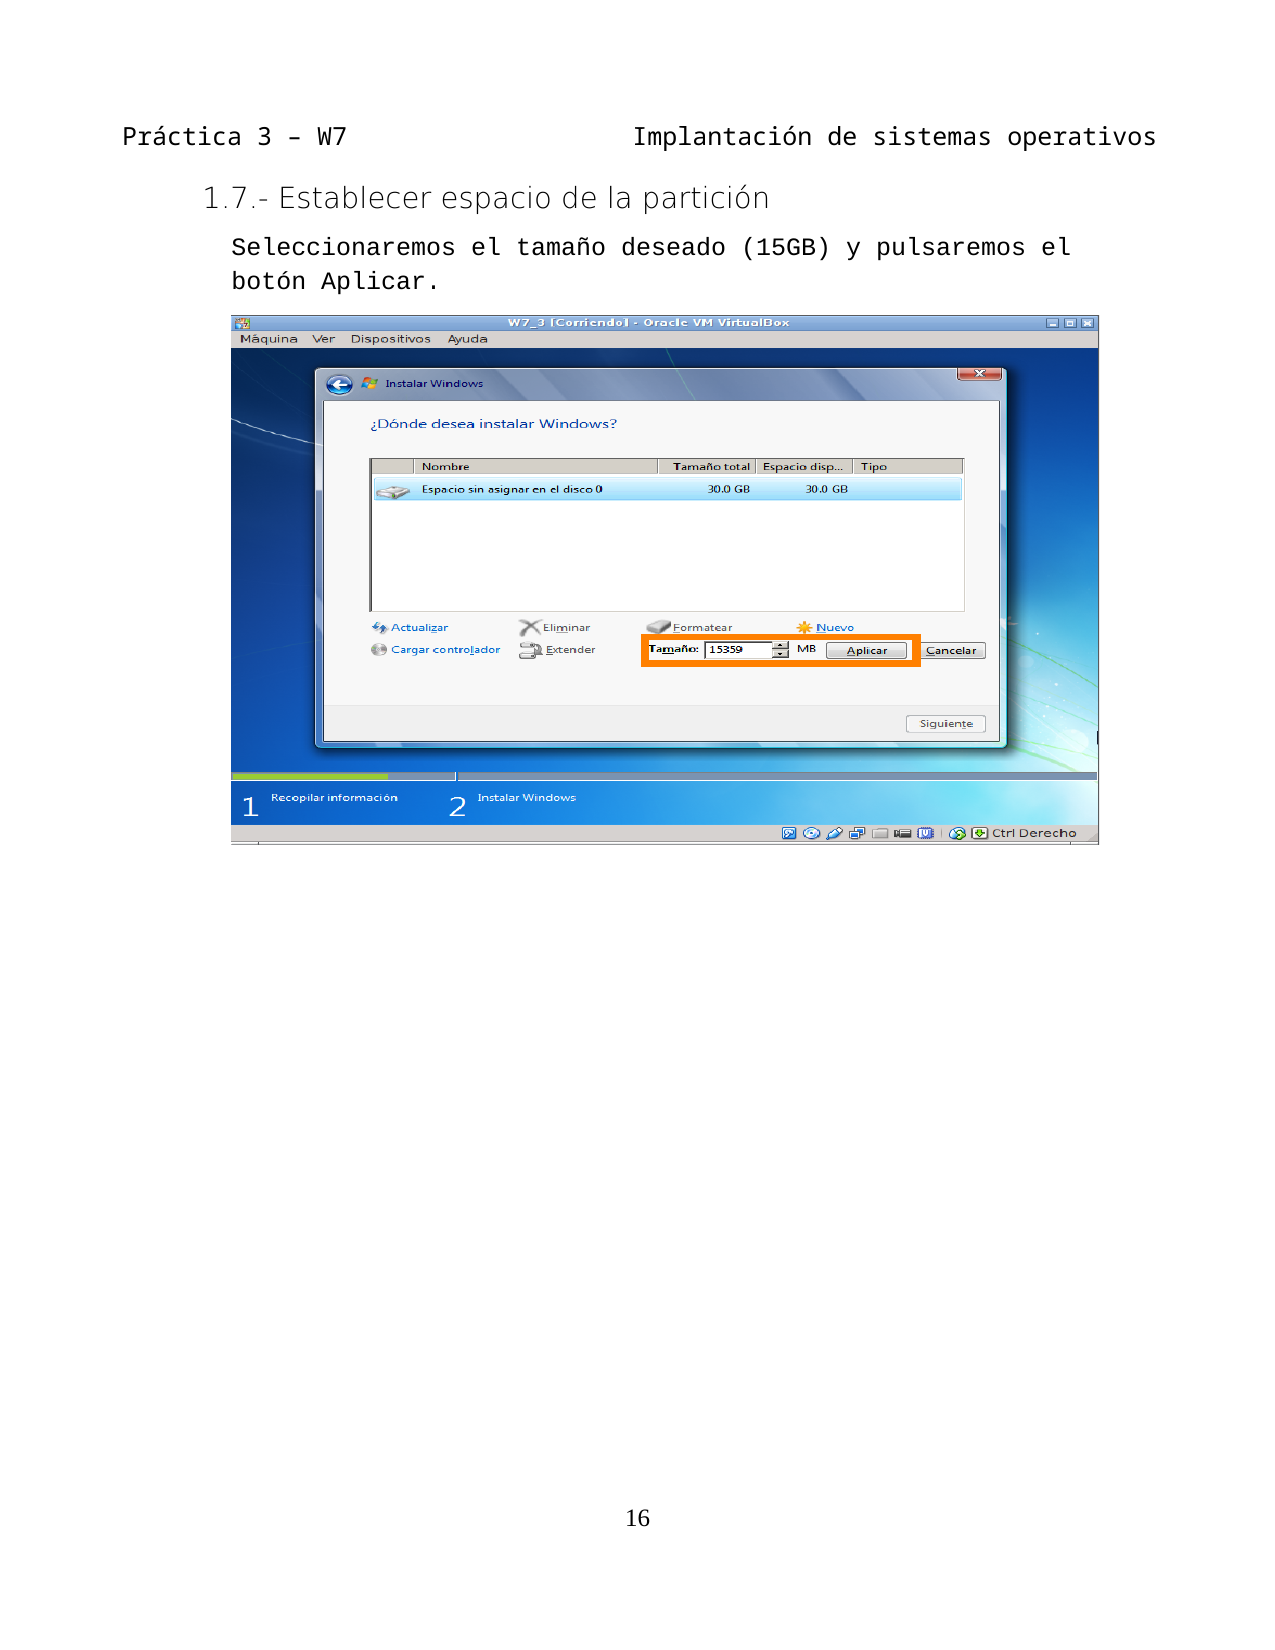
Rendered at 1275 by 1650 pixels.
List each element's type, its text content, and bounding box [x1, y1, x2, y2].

list Establecer espacio de la partición [193, 182, 1157, 216]
text Seleccionaremos el tamaño deseado (15GB) y pulsaremos el botón Aplicar. [231, 235, 1157, 297]
picture [231, 315, 1100, 845]
